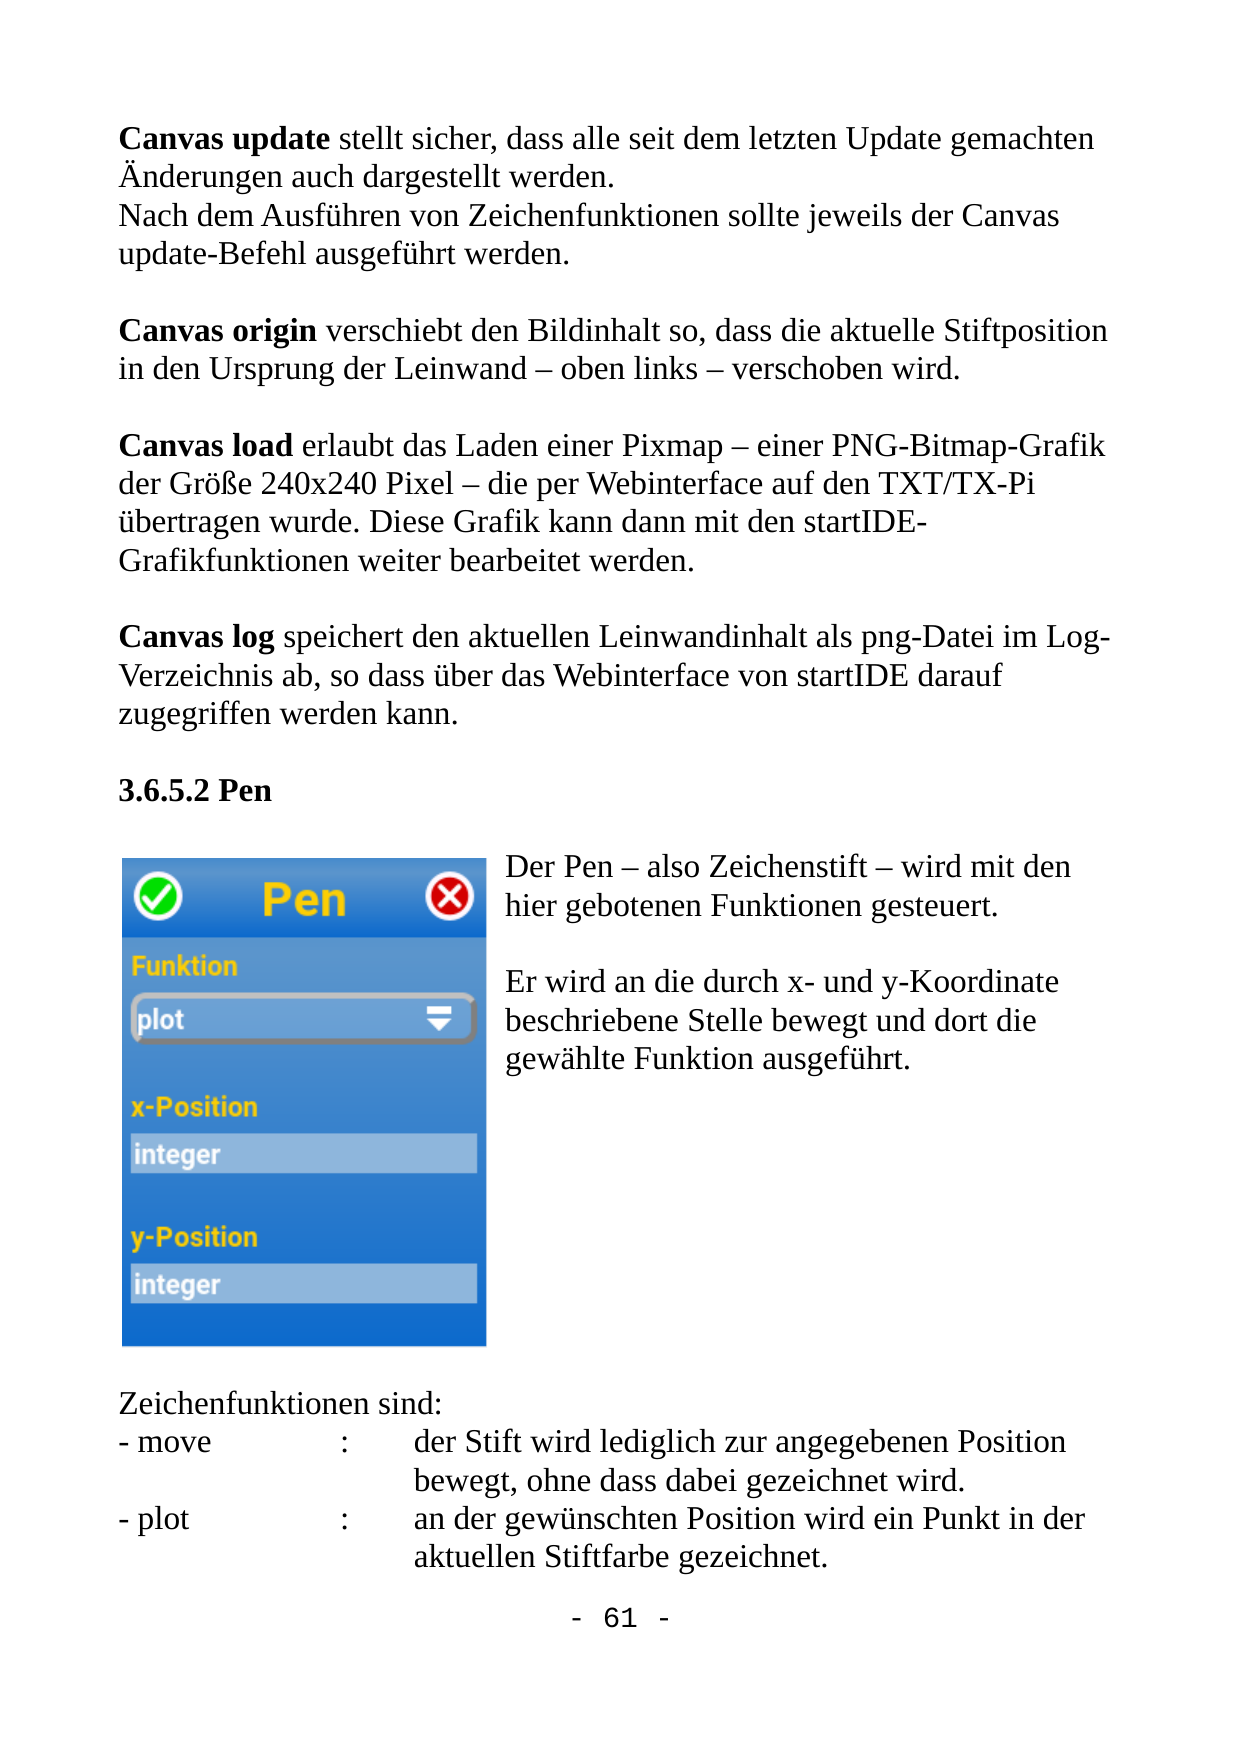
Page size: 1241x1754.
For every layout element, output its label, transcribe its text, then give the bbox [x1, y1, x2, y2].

text - plot : an der gewünschten Position wird ein Punkt in der aktuellen Stiftfarbe gezeichnet. [118, 1498, 1122, 1575]
text Er wird an die durch x- und y-Koordinate beschriebene Stelle bewegt und dort die gewählte Funktion ausgeführt. [488, 961, 1122, 1076]
text Canvas update stellt sicher, dass alle seit dem letzten Update gemachten Änderungen auch dargestellt werden. [118, 118, 1122, 195]
text Nach dem Ausführen von Zeichenfunktionen sollte jeweils der Canvas update-Befehl ausgeführt werden. [118, 195, 1122, 271]
text 3.6.5.2 Pen [118, 770, 1122, 808]
text - move : der Stift wird lediglich zur angegebenen Position bewegt, ohne dass dabei gezeichnet wird. [118, 1421, 1122, 1498]
picture [122, 858, 488, 1348]
text Der Pen – also Zeichenstift – wird mit den hier gebotenen Funktionen gesteuert. [118, 846, 1122, 923]
text Zeichenfunktionen sind: [118, 1383, 1122, 1421]
text Canvas log speichert den aktuellen Leinwandinhalt als png-Datei im Log-Verzeichnis ab, so dass über das Webinterface von startIDE darauf zugegriffen werden kann. [118, 616, 1122, 731]
text Canvas load erlaubt das Laden einer Pixmap – einer PNG-Bitmap-Grafik der Größe 240x240 Pixel – die per Webinterface auf den TXT/TX-Pi übertragen wurde. Diese Grafik kann dann mit den startIDE-Grafikfunktionen weiter bearbeitet werden. [118, 425, 1122, 578]
text Canvas origin verschiebt den Bildinhalt so, dass die aktuelle Stiftposition in den Ursprung der Leinwand – oben links – verschoben wird. [118, 310, 1122, 386]
